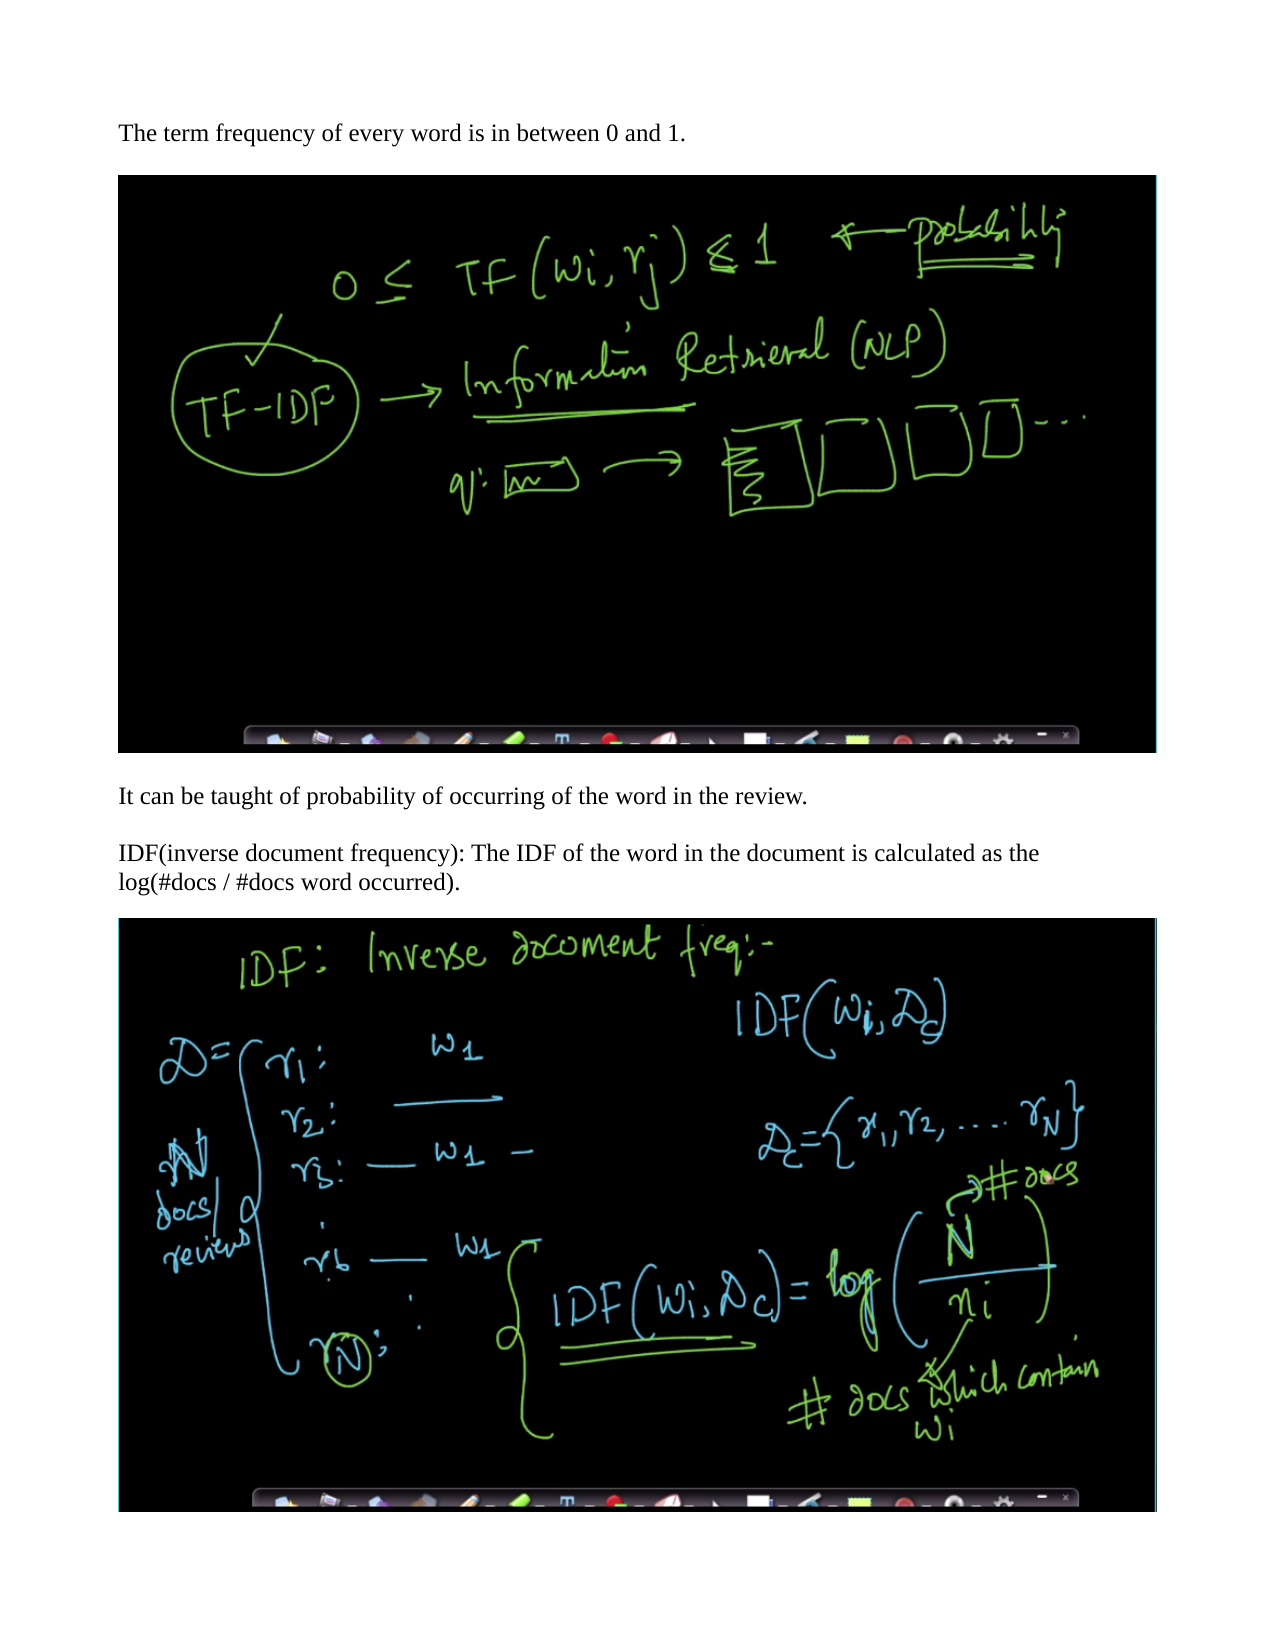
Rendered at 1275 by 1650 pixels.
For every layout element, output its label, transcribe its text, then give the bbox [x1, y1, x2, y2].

text IDF(inverse document frequency): The IDF of the word in the document is calculated as the log(#docs / #docs word occurred). [118, 838, 1157, 896]
picture [118, 918, 1157, 1512]
picture [118, 175, 1157, 753]
text It can be taught of probability of occurring of the word in the review. [118, 781, 1157, 810]
text The term frequency of every word is in between 0 and 1. [118, 118, 1157, 147]
